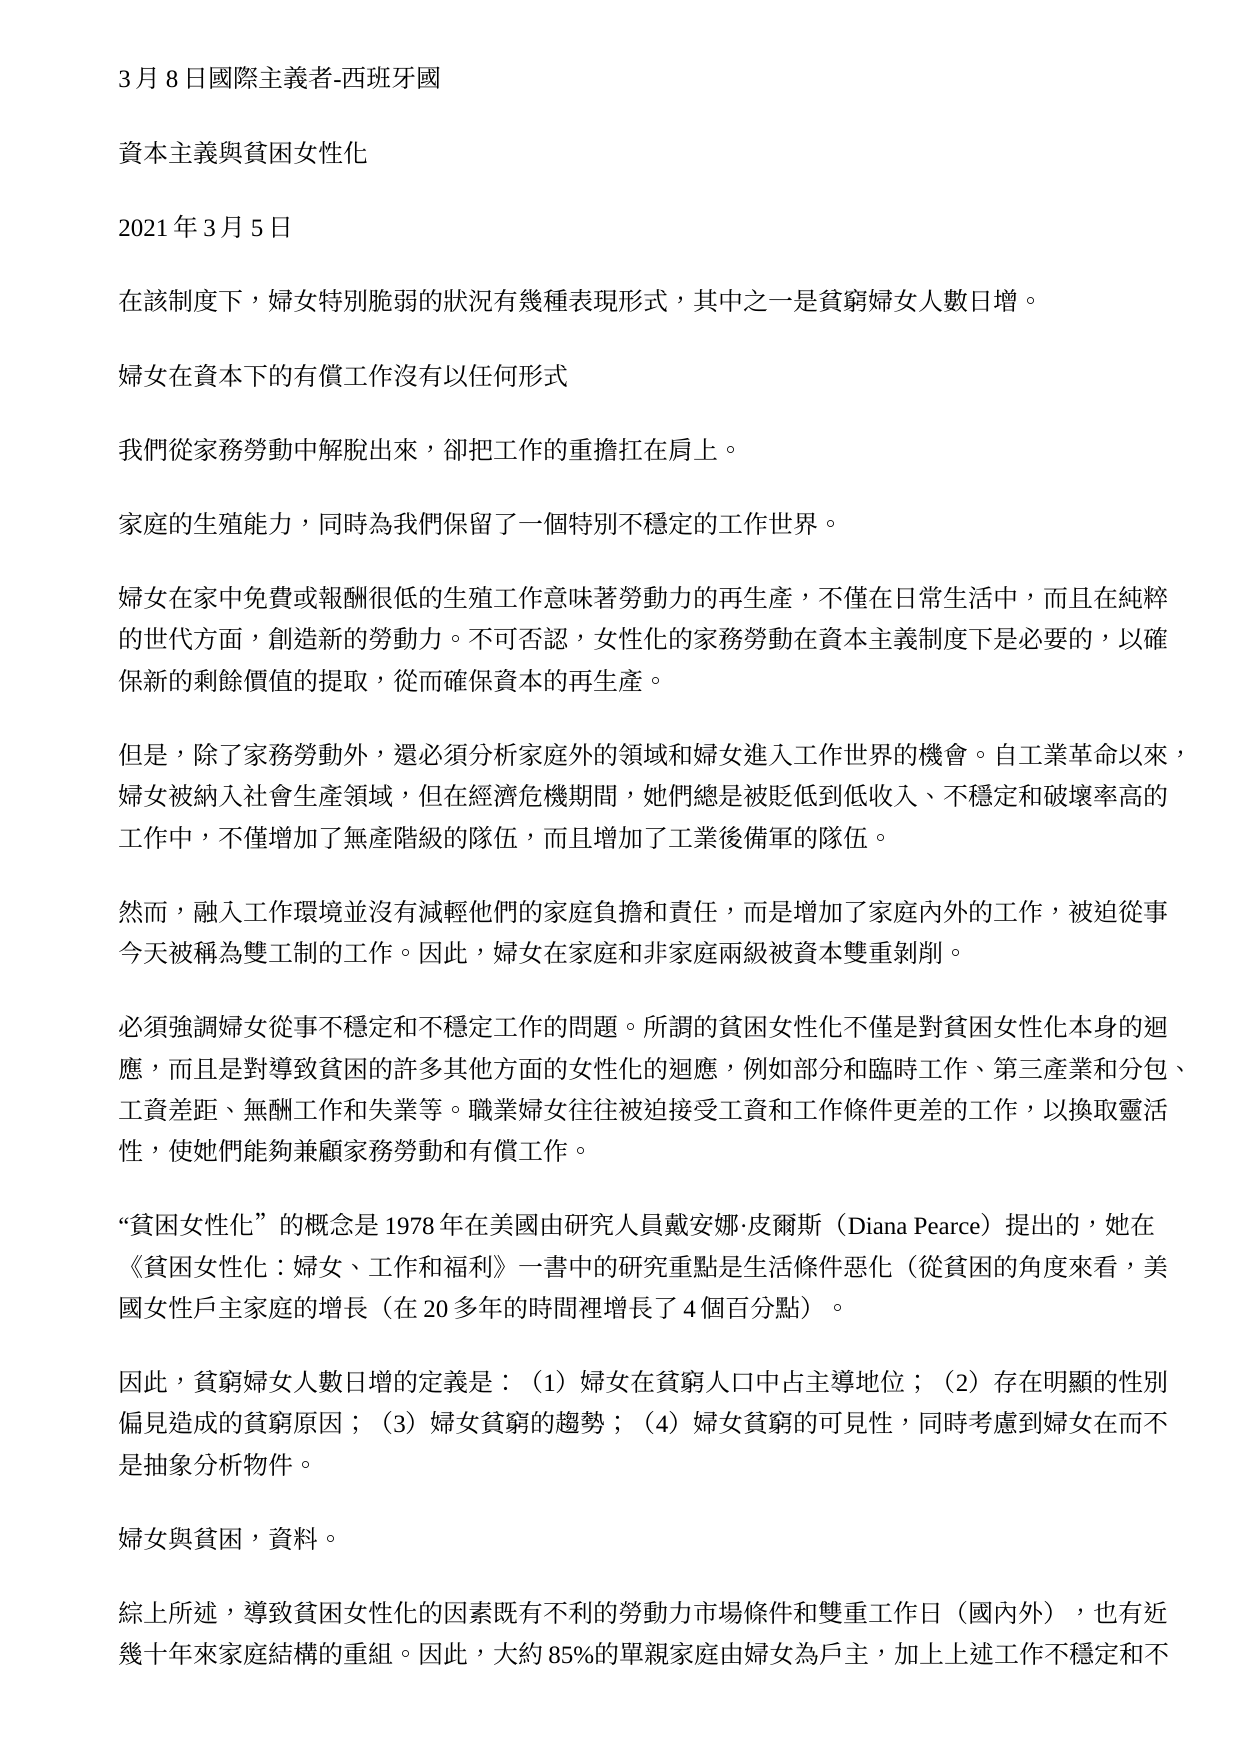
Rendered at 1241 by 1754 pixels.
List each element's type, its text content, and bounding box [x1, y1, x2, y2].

text 2021年3月6日23:41:00-08:00 毛主義者 [地]https://pmltrabajadores.org/wp-content/uploads/2021/03/graf-1.png'，'https://pmltrabajadores.org/wp-content/uploads/2021/03/graf3.png'，'https://pmltrabajadores.org/wp-content/uploads/2021/03/graf2.png'，'https://pmltrabajadores.org/wp-content/uploads/2021/03/graf4.png'，'https://pmltrabajadores.org/wp-content/uploads/2021/03/graf5.png“，“哦。https://pmltrabajadores.org/wp-content/uploads/2021/03/graf6-1.png'，'https://pmltrabajadores.org/wp-content/uploads/2020/09/new logo pmlt table-de-work-1-e160095168634.png'，'https://www.blogger.com/static/v1/widgets/629644797-widgets.js“] 3月8日國際主義者-西班牙國 資本主義與貧困女性化 2021年3月5日 在該制度下，婦女特別脆弱的狀況有幾種表現形式，其中之一是貧窮婦女人數日增。 婦女在資本下的有償工作沒有以任何形式 我們從家務勞動中解脫出來，卻把工作的重擔扛在肩上。 家庭的生殖能力，同時為我們保留了一個特別不穩定的工作世界。 婦女在家中免費或報酬很低的生殖工作意味著勞動力的再生產，不僅在日常生活中，而且在純粹的世代方面，創造新的勞動力。不可否認，女性化的家務勞動在資本主義制度下是必要的，以確保新的剩餘價值的提取，從而確保資本的再生產。 但是，除了家務勞動外，還必須分析家庭外的領域和婦女進入工作世界的機會。自工業革命以來，婦女被納入社會生產領域，但在經濟危機期間，她們總是被貶低到低收入、不穩定和破壞率高的工作中，不僅增加了無產階級的隊伍，而且增加了工業後備軍的隊伍。 然而，融入工作環境並沒有減輕他們的家庭負擔和責任，而是增加了家庭內外的工作，被迫從事今天被稱為雙工制的工作。因此，婦女在家庭和非家庭兩級被資本雙重剝削。 必須強調婦女從事不穩定和不穩定工作的問題。所謂的貧困女性化不僅是對貧困女性化本身的迴應，而且是對導致貧困的許多其他方面的女性化的迴應，例如部分和臨時工作、第三產業和分包、工資差距、無酬工作和失業等。職業婦女往往被迫接受工資和工作條件更差的工作，以換取靈活性，使她們能夠兼顧家務勞動和有償工作。 “貧困女性化”的概念是1978年在美國由研究人員戴安娜·皮爾斯（Diana Pearce）提出的，她在《貧困女性化：婦女、工作和福利》一書中的研究重點是生活條件惡化（從貧困的角度來看，美國女性戶主家庭的增長（在20多年的時間裡增長了4個百分點）。 因此，貧窮婦女人數日增的定義是：（1）婦女在貧窮人口中占主導地位；（2）存在明顯的性別偏見造成的貧窮原因；（3）婦女貧窮的趨勢；（4）婦女貧窮的可見性，同時考慮到婦女在而不是抽象分析物件。 婦女與貧困，資料。 綜上所述，導致貧困女性化的因素既有不利的勞動力市場條件和雙重工作日（國內外），也有近幾十年來家庭結構的重組。因此，大約85%的單親家庭由婦女為戶主，加上上述工作不穩定和不穩定，使這種家庭模式與貧困率和社會排斥率有很大關係。 這不僅是因為單親家庭的主要養家餬口者是一名婦女，她同時也是一名被迫從事不穩定、不穩定和“靈活”工作的工人，而且這些同樣的工作條件導致並導致社會福利處於不利地位，無法獲得最低生活保障的援助或福利，或不得不使用非繳費性福利。 因此，職業婦女陷入了一種逃避不穩定工作的惡性迴圈，這不僅使她們無法養活依賴家庭單位的人，而且使她們無法獲得最低限度的社會福利，以確保她們的生計，同時也必須放棄更穩定的工作。在一個虛假的靈活性，使他能夠相容的（低）工資的工作與他的無報酬的工作在家裡。 根據資料，這種情況可以非常直觀地表現出來。因此，如INE所示，特別是2018年勞動力調查： 圖：羅莎·費爾南德斯統計是啊。90%的家庭傭工是婦女。338900名婦女，371400名男子。女性失業率比男性失業率高出4%，男性就業率為55%，女性為45%。為了使非全日制工作與照顧受扶養人相協調，95%的人是婦女。263 900名婦女兼職，14 100名男子兼職。工資差距約為23%，導致領取養老金的差距為43%。2019年貧困和社會排斥的風險率也使婦女處於不利地位： 同樣，單親家庭的貧困率飆升至47.9%。這些家庭中84%的戶主是婦女，因此與單親家庭有關的貧困基本上是婦女。 圖：Adecco基金會報告，“所有就業機會，面臨排斥風險的婦女”。2019年3月。 科維德時代的婦女和貧困。 在大流行時期，這種情況只會加劇。由於健康危機造成的情況，婦女，主要是護理工作的責任，是那些在前線接觸病毒最多的人。這就是為什麼Covid-19不僅在經濟上對我們有偏見，而且對我們的健康也有很大的影響。 圖：“婦女在前線，婦女在後方：COVID-19，就業和社會保護”。女權主義者。2020年5月。 根據UGT女權主義者在其報告《婦女在前線，婦女在後方》中收集的資料。COVID-19，“就業和社會保護”，56.16%的艾滋病毒感染者是婦女，20至29歲年齡組每10人中就有7人感染，20至60歲婦女的總體發病率更高。 這一流行病期間的基本工作是女性化程度很高的工作，婦女的就業集中在貿易、保健和社會服務、教育和餐飲業，其中51%的就業婦女在其中一個部門工作。 這一流行病期間的基本工作是女性化程度很高的工作，婦女的就業集中在貿易、保健和社會服務、教育和餐飲業，其中51%的就業婦女在其中一個部門工作。 這一流行病期間的基本工作是女性化程度很高的工作，婦女的就業集中在貿易、保健和社會服務、教育和餐飲業，其中51%的就業婦女在其中一個部門工作。 圖：“婦女在前線，婦女在後方：COVID-19，就業和社會保護”。女權主義者。2020年5月。 因此，婦女不僅是第一次浪潮中那些關鍵工作的主角，如衛生、護理或清潔工，而且在那些因破壞就業而受到最嚴重懲罰的工作中佔大多數，如旅館和商業。 在某些前線活動中，婦女的就業率超過80%，如家庭傭工、社會服務活動、療養院的保健活動，以及70%的保健和社會服務活動。 儘管如此，儘管在最困難的監禁階段，整個衛生部門都從我們的陽臺上得到了承認，但婦女在這一領域的工作仍然特別被低估，與同事的工資差距達到29%。 [118, 59, 1181, 1671]
